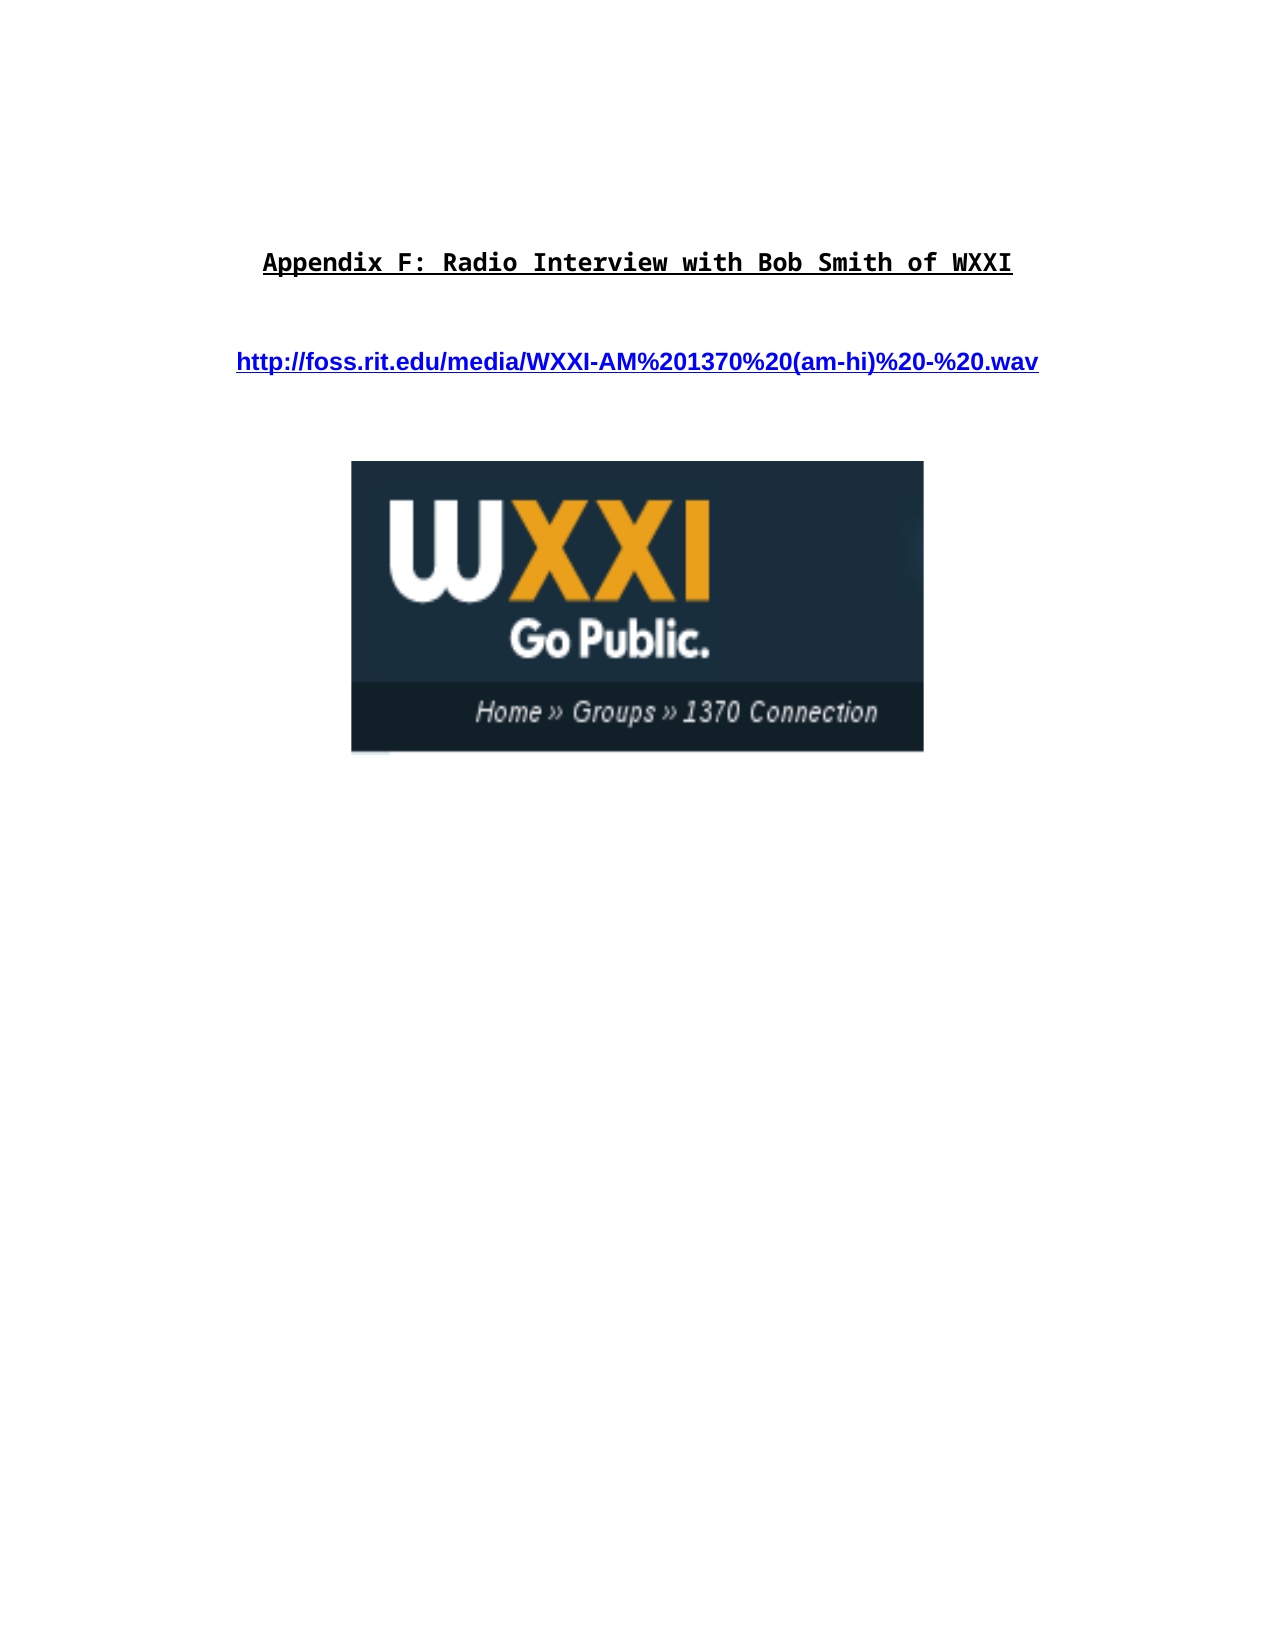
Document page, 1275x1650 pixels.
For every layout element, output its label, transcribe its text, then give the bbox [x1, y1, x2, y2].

picture [351, 461, 924, 755]
text Appendix F: Radio Interview with Bob Smith of WXXI [118, 244, 1157, 278]
text http://foss.rit.edu/media/WXXI-AM%201370%20(am-hi)%20-%20.wav [118, 347, 1157, 375]
